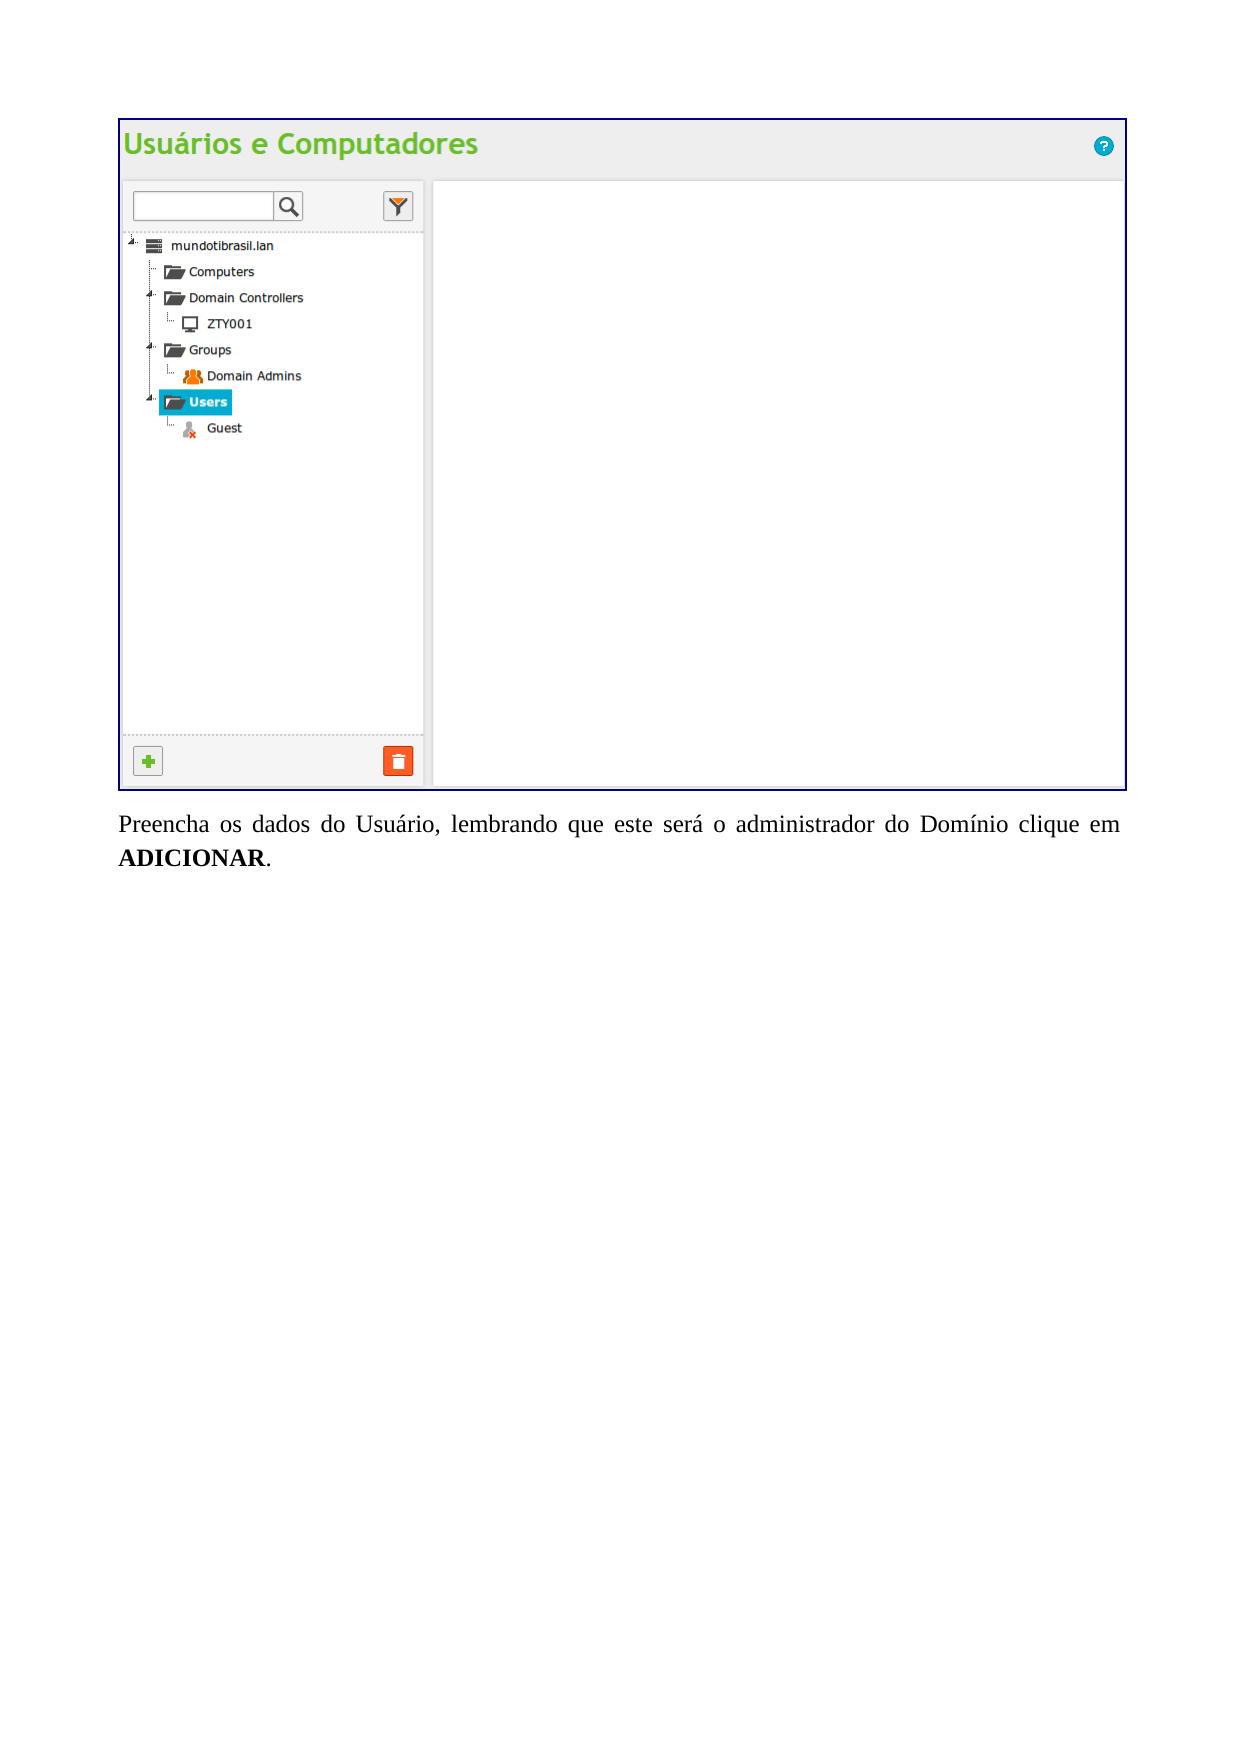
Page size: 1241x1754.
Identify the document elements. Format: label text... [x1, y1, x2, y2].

text Preencha os dados do Usuário, lembrando que este será o administrador do Domínio clique em ADICIONAR. [118, 809, 1122, 871]
picture [120, 120, 1125, 789]
